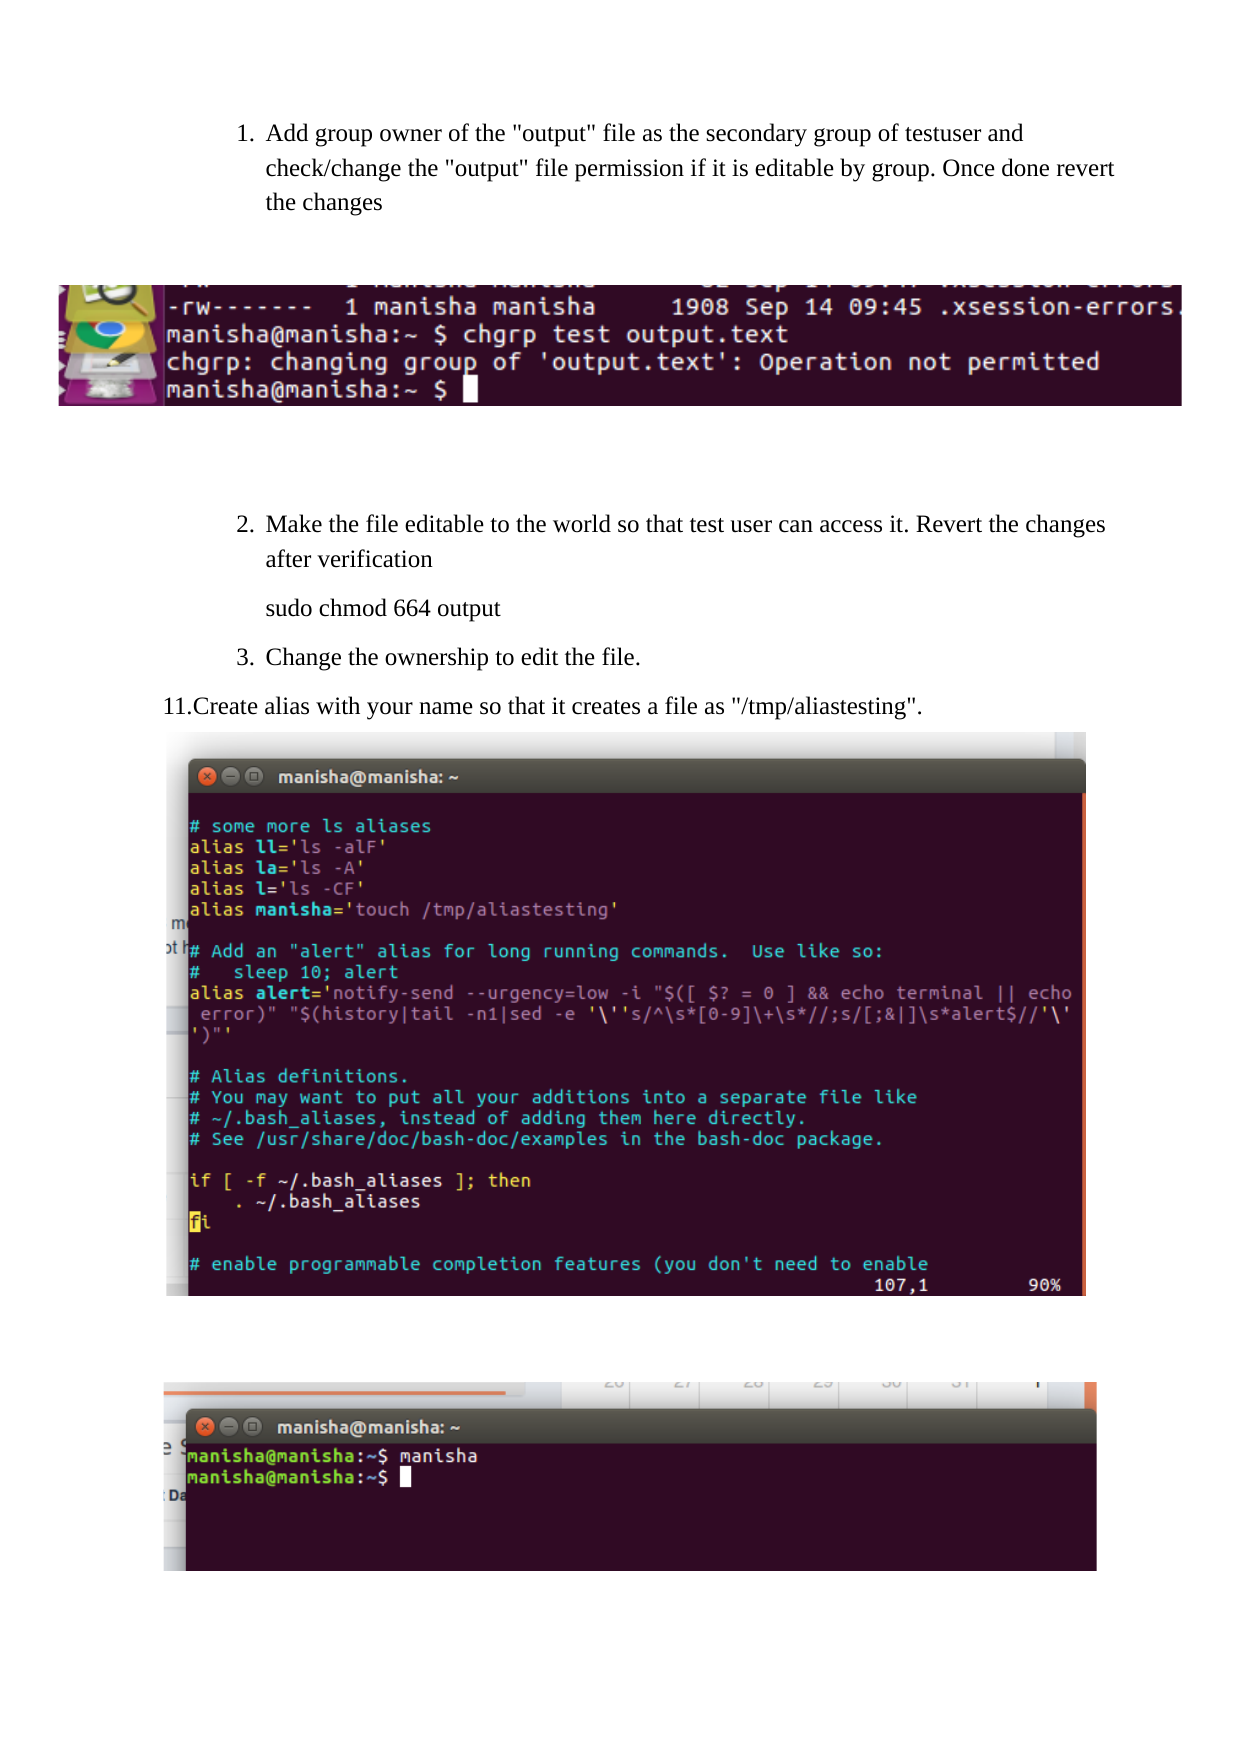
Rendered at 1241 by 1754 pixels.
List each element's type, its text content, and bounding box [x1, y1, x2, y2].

list Add group owner of the "output" file as the secondary group of testuser and check/change the "output" file permission if it is editable by group. Once done revert the changes [236, 118, 1122, 216]
list Create alias with your name so that it creates a file as "/tmp/aliastesting". [162, 691, 1122, 720]
list Make the file editable to the world so that test user can access it. Revert the changes after verification [236, 509, 1122, 572]
list Change the ownership to edit the file. [236, 642, 1122, 671]
list sudo chmod 664 output [236, 593, 1122, 622]
